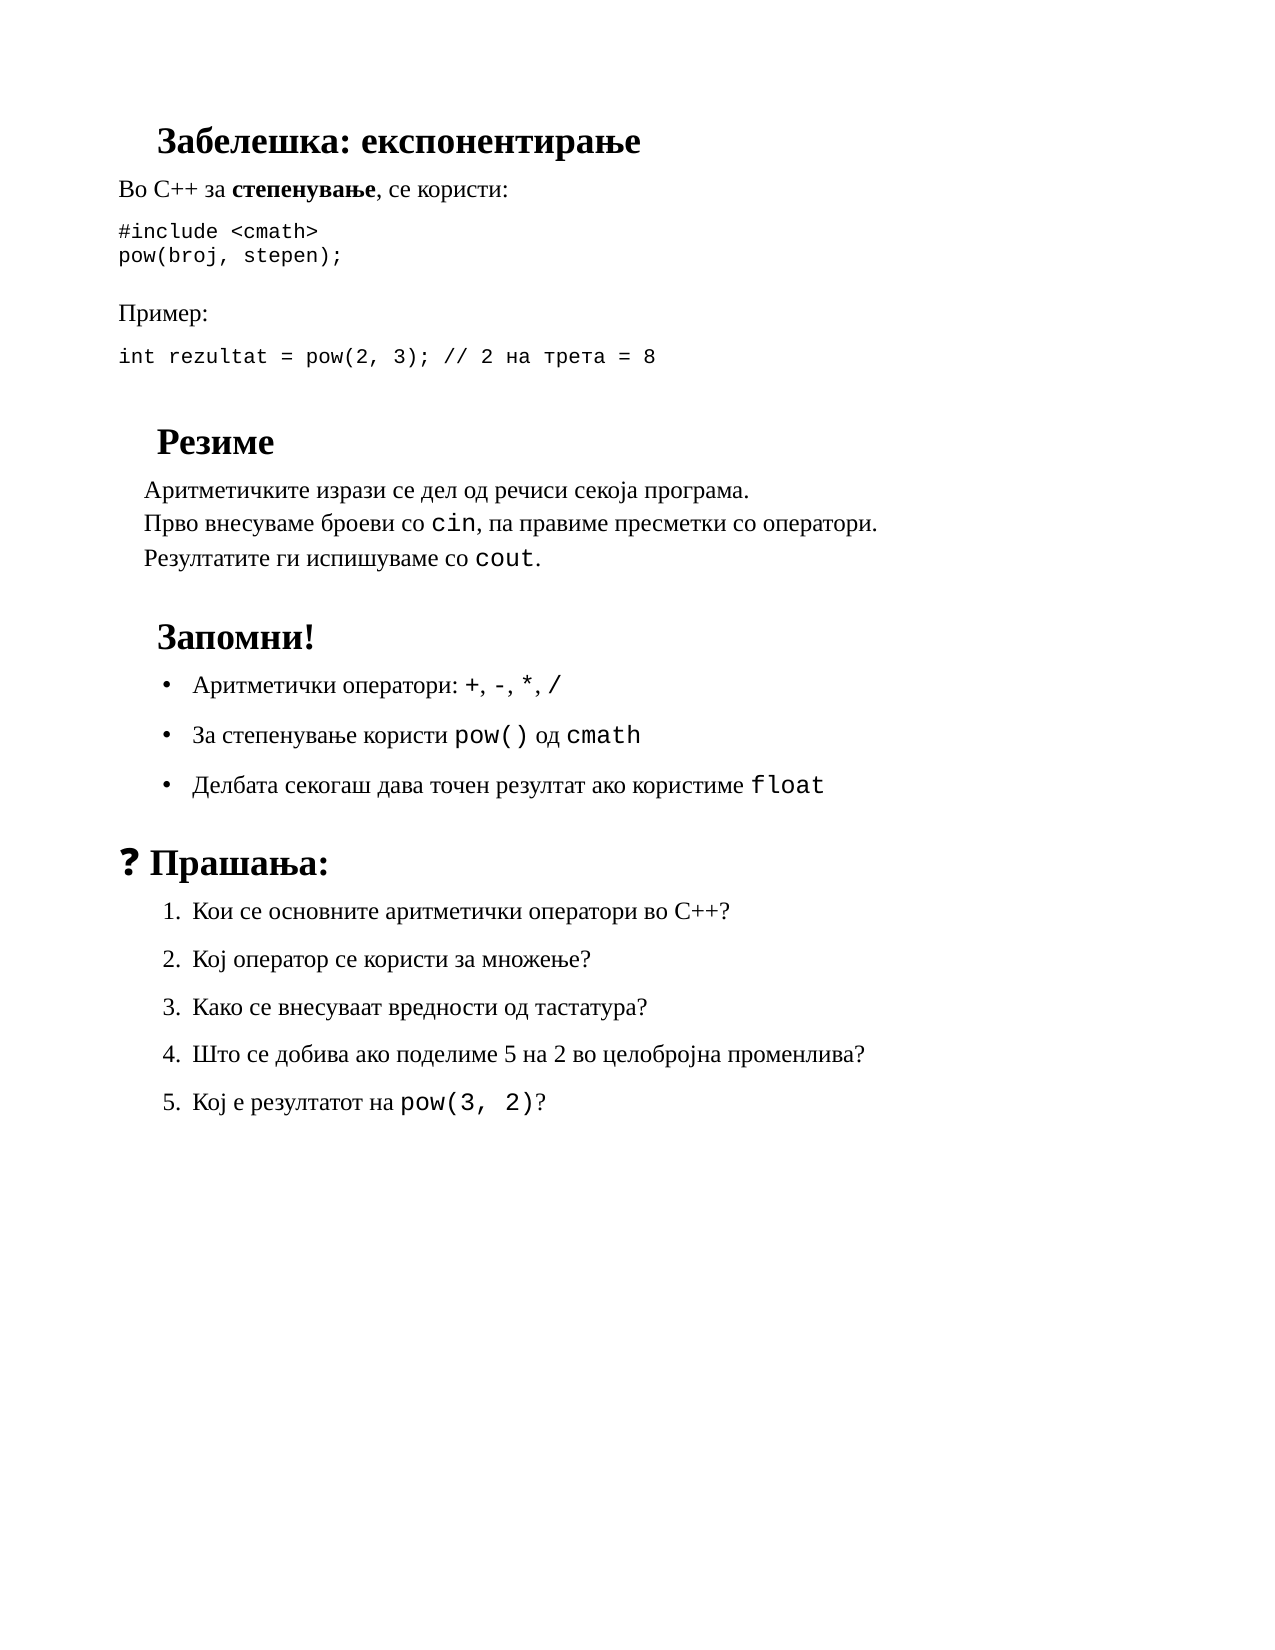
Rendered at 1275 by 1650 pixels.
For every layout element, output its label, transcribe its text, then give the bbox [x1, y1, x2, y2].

text Во C++ за степенување, се користи: [118, 174, 1157, 202]
text Пример: [118, 298, 1157, 327]
subtitle 🔁 Резиме [118, 420, 1157, 463]
list Кои се основните аритметички оператори во C++? [162, 896, 1157, 925]
list Аритметички оператори: +, -, *, / [162, 670, 1157, 701]
list Што се добива ако поделиме 5 на 2 во целобројна променлива? [162, 1039, 1157, 1068]
text #include <cmath> [118, 221, 1157, 245]
subtitle 💡 Забелешка: експонентирање [118, 118, 1157, 161]
list За степенување користи pow() од cmath [162, 720, 1157, 751]
list Како се внесуваат вредности од тастатура? [162, 992, 1157, 1020]
list Делбата секогаш дава точен резултат ако користиме float [162, 770, 1157, 801]
text ✅ Аритметичките изрази се дел од речиси секоја програма. ✅ Прво внесуваме броеви со cin, па правиме пресметки со оператори. ✅ Резултатите ги испишуваме со cout. [118, 475, 1157, 574]
text int rezultat = pow(2, 3); // 2 на трета = 8 [118, 346, 1157, 369]
subtitle 🧠 Запомни! [118, 614, 1157, 657]
list Кој е резултатот на pow(3, 2)? [162, 1087, 1157, 1118]
list Кој оператор се користи за множење? [162, 944, 1157, 973]
text pow(broj, stepen); [118, 245, 1157, 269]
subtitle ❓ Прашања: [118, 841, 1157, 884]
